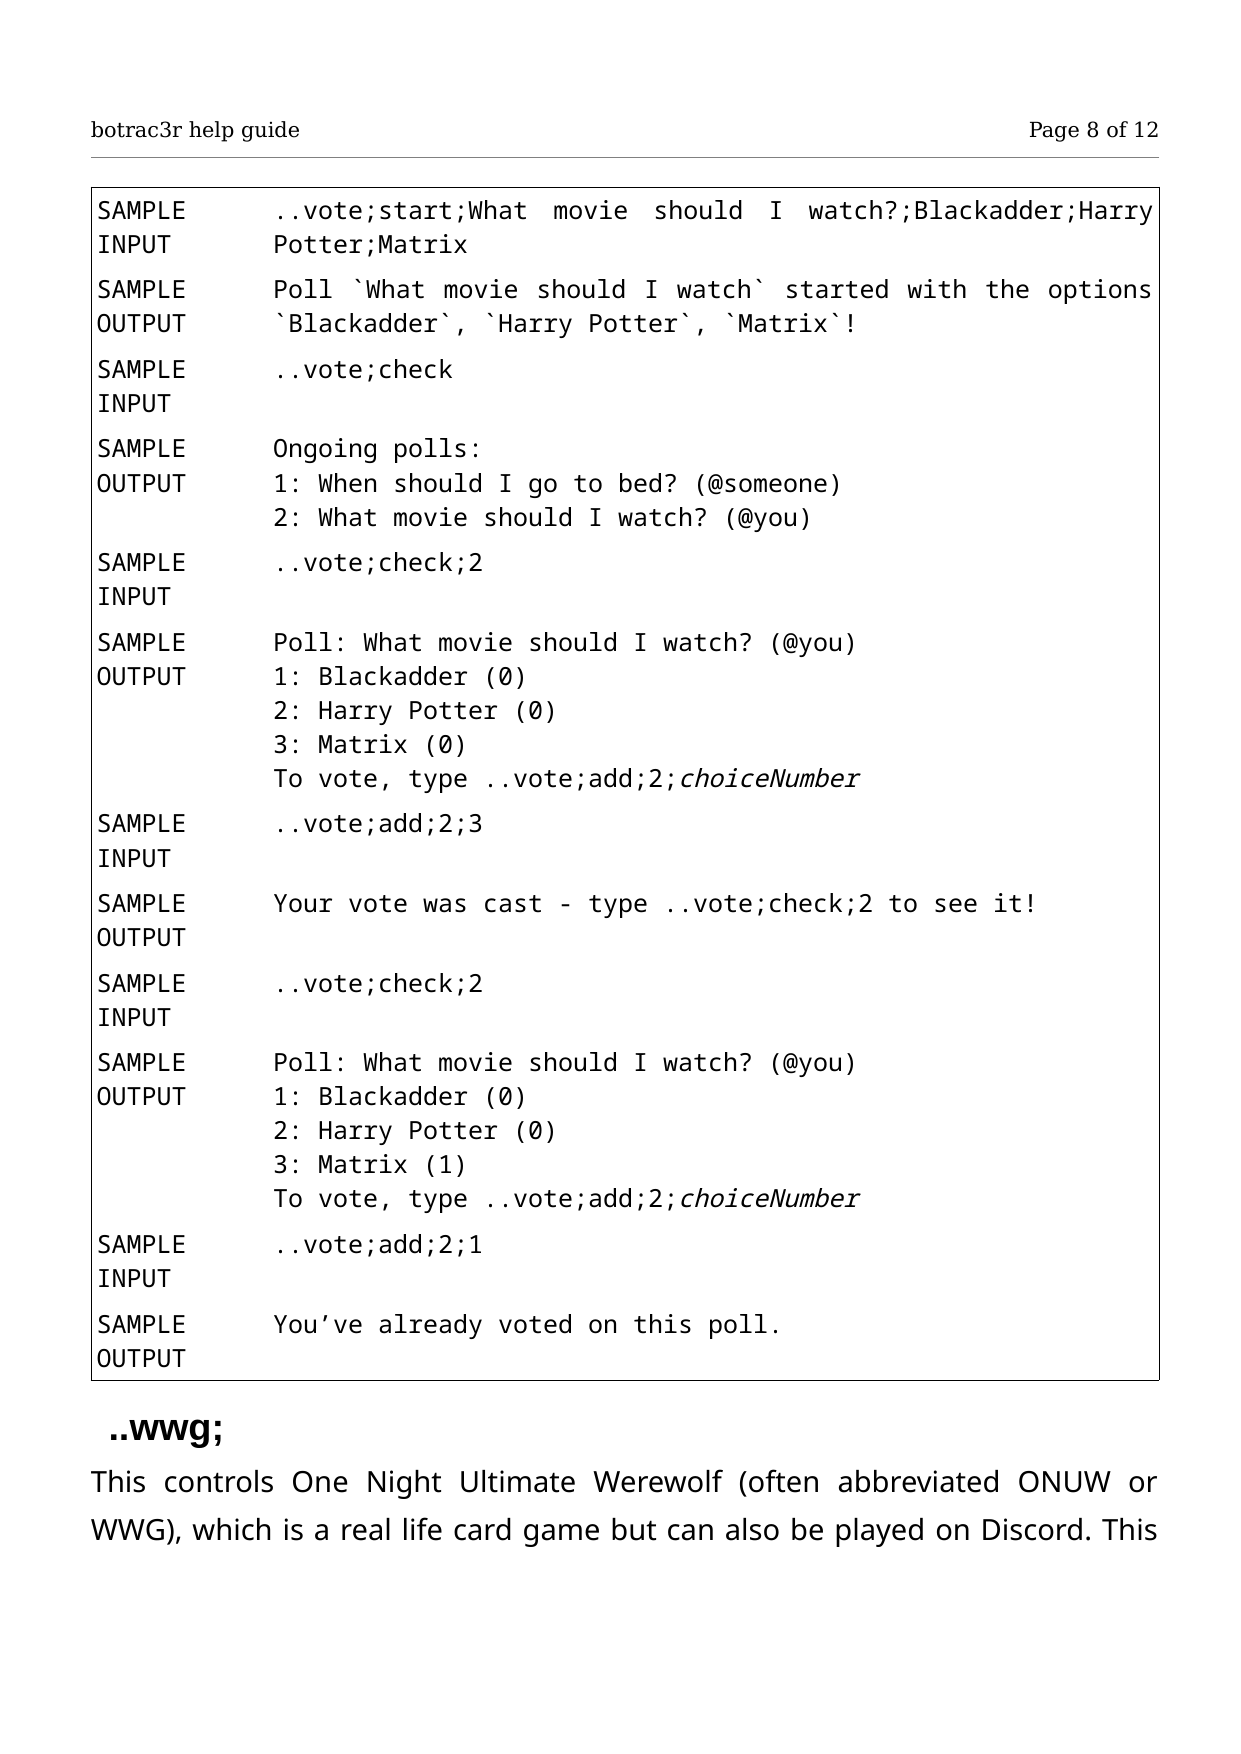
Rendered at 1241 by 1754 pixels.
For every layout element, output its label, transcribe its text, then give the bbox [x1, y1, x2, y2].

table_cell Your vote was cast - type ..vote;check;2 to see it! [267, 880, 1159, 959]
table_cell SAMPLE INPUT [92, 960, 267, 1039]
table_cell ..vote;add;2;1 [267, 1221, 1159, 1301]
text This controls One Night Ultimate Werewolf (often abbreviated ONUW or WWG), which is a real life card game but can also be played on Discord. This [91, 1461, 1159, 1549]
table_header SAMPLE INPUT [92, 188, 267, 266]
table_cell Poll: What movie should I watch? (@you) 1: Blackadder (0) 2: Harry Potter (0) 3: Matrix (1) To vote, type ..vote;add;2;choiceNumber [267, 1039, 1159, 1221]
table_cell SAMPLE OUTPUT [92, 880, 267, 959]
table_cell SAMPLE OUTPUT [92, 1039, 267, 1221]
table_cell SAMPLE INPUT [92, 346, 267, 425]
table_cell ..vote;check;2 [267, 539, 1159, 619]
table_cell ..vote;add;2;3 [267, 800, 1159, 880]
table_cell SAMPLE INPUT [92, 539, 267, 619]
table_cell SAMPLE OUTPUT [92, 266, 267, 346]
table_cell You’ve already voted on this poll. [267, 1301, 1159, 1380]
table_cell Poll: What movie should I watch? (@you) 1: Blackadder (0) 2: Harry Potter (0) 3: Matrix (0) To vote, type ..vote;add;2;choiceNumber [267, 619, 1159, 800]
table_cell SAMPLE INPUT [92, 1221, 267, 1301]
table_cell SAMPLE OUTPUT [92, 425, 267, 539]
table_header ..vote;start;What movie should I watch?;Blackadder;Harry Potter;Matrix [267, 188, 1159, 266]
table_cell ..vote;check;2 [267, 960, 1159, 1039]
table_cell SAMPLE OUTPUT [92, 1301, 267, 1380]
table_cell ..vote;check [267, 346, 1159, 425]
table_cell SAMPLE OUTPUT [92, 619, 267, 800]
table_cell SAMPLE INPUT [92, 800, 267, 880]
table_cell Poll `What movie should I watch` started with the options `Blackadder`, `Harry Potter`, `Matrix`! [267, 266, 1159, 346]
subtitle ..wwg; [108, 1405, 1159, 1449]
table_cell Ongoing polls: 1: When should I go to bed? (@someone) 2: What movie should I watch? (@you) [267, 425, 1159, 539]
